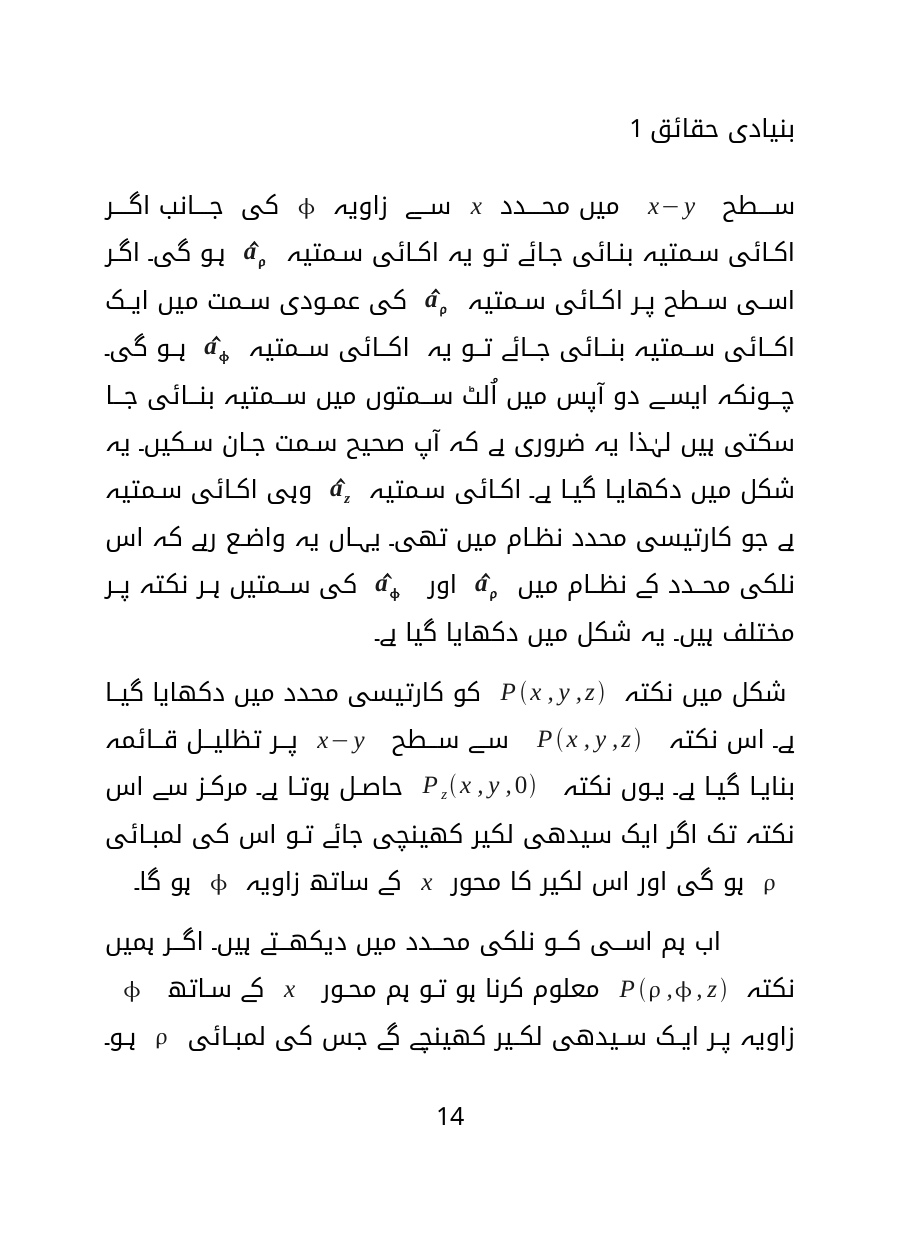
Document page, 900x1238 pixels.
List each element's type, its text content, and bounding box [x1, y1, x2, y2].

text وہ نظام جس میں متغیرہ کسی نکتہ کو متعین کرنے کے لئے استعمال ہو کو نلکی محدد کہتے ہیں۔یہاں شکل 1.4 سے رجوع کریں۔ اس نظام کے تین عمودی اکائی سمتیہ ہیں۔ یہ نظام بھی دائیں ہاتھ کا نظام ہے۔ لہٰذا اگر دائیں ہاتھ کی چار انگلیوں کو اکائی سمتیہکی جانب رکھ کر انہیںکی جانب موڑیں تو اس ہاتھ کا انگوٹھاکی سمت میں ہوگا۔ یہ تین عمودی اکائی سمتیہ کی تعریف یوں ہے۔سطح میں محددسے زاویہکی جانب اگر اکائی سمتیہ بنائی جائے تو یہ اکائی سمتیہہو گی۔ اگر اسی سطح پر اکائی سمتیہکی عمودی سمت میں ایک اکائی سمتیہ بنائی جائے تو یہ اکائی سمتیہہو گی۔ چونکہ ایسے دو آپس میں اُلٹ سمتوں میں سمتیہ بنائی جا سکتی ہیں لہٰذا یہ ضروری ہے کہ آپ صحیح سمت جان سکیں۔ یہ شکل میں دکھایا گیا ہے۔ اکائی سمتیہوہی اکائی سمتیہ ہے جو کارتیسی محدد نظام میں تھی۔ یہاں یہ واضع رہے کہ اس نلکی محدد کے نظام میںاور کی سمتیں ہر نکتہ پر مختلف ہیں۔ یہ شکل میں دکھایا گیا ہے۔ [105, 182, 795, 656]
text شکل میں نکتہکو کارتیسی محدد میں دکھایا گیا ہے۔ اس نکتہ سے سطح پر تظلیل قائمہ بنایا گیا ہے۔ یوں نکتہ حاصل ہوتا ہے۔ مرکز سے اس نکتہ تک اگر ایک سیدھی لکیر کھینچی جائے تو اس کی لمبائیہو گی اور اس لکیر کا محورکے ساتھ زاویہہو گا۔ [105, 669, 795, 906]
text اب ہم اسی کو نلکی محدد میں دیکھتے ہیں۔ اگر ہمیں نکتہمعلوم کرنا ہو تو ہم محور کے ساتھ زاویہ پر ایک سیدھی لکیر کھینچے گے جس کی لمبائیہو۔ اس طرح ہم نکتہ حاصل کرتے ہیں۔ یہاں سے اکائی سمتیہکی سمت فاصلہ پر نکتہ ہو گا۔ [105, 918, 795, 1061]
